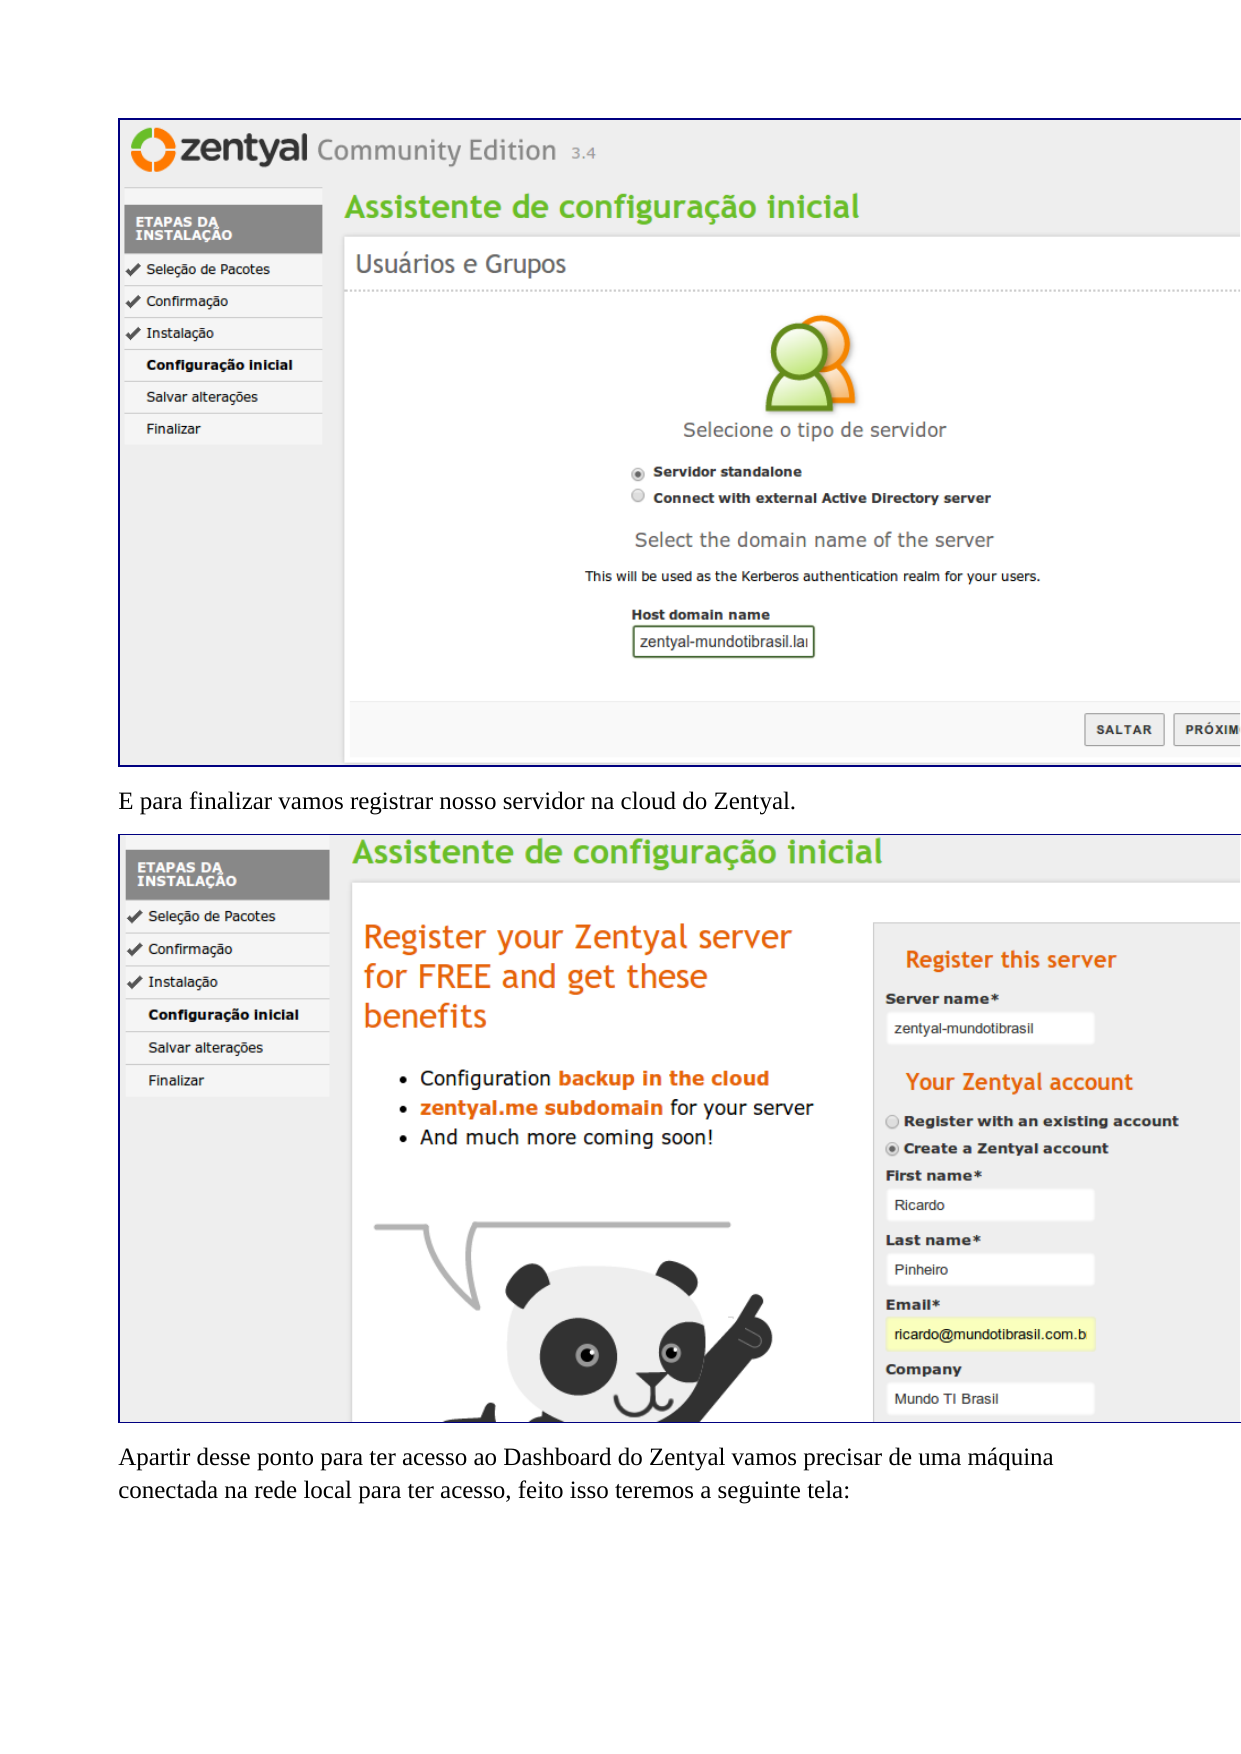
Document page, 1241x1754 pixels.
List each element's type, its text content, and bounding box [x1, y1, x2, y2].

text Apartir desse ponto para ter acesso ao Dashboard do Zentyal vamos precisar de uma máquina conectada na rede local para ter acesso, feito isso teremos a seguinte tela: [118, 1442, 1122, 1504]
text E para finalizar vamos registrar nosso servidor na cloud do Zentyal. [118, 786, 1122, 814]
picture [120, 120, 1241, 765]
picture [120, 835, 1241, 1422]
